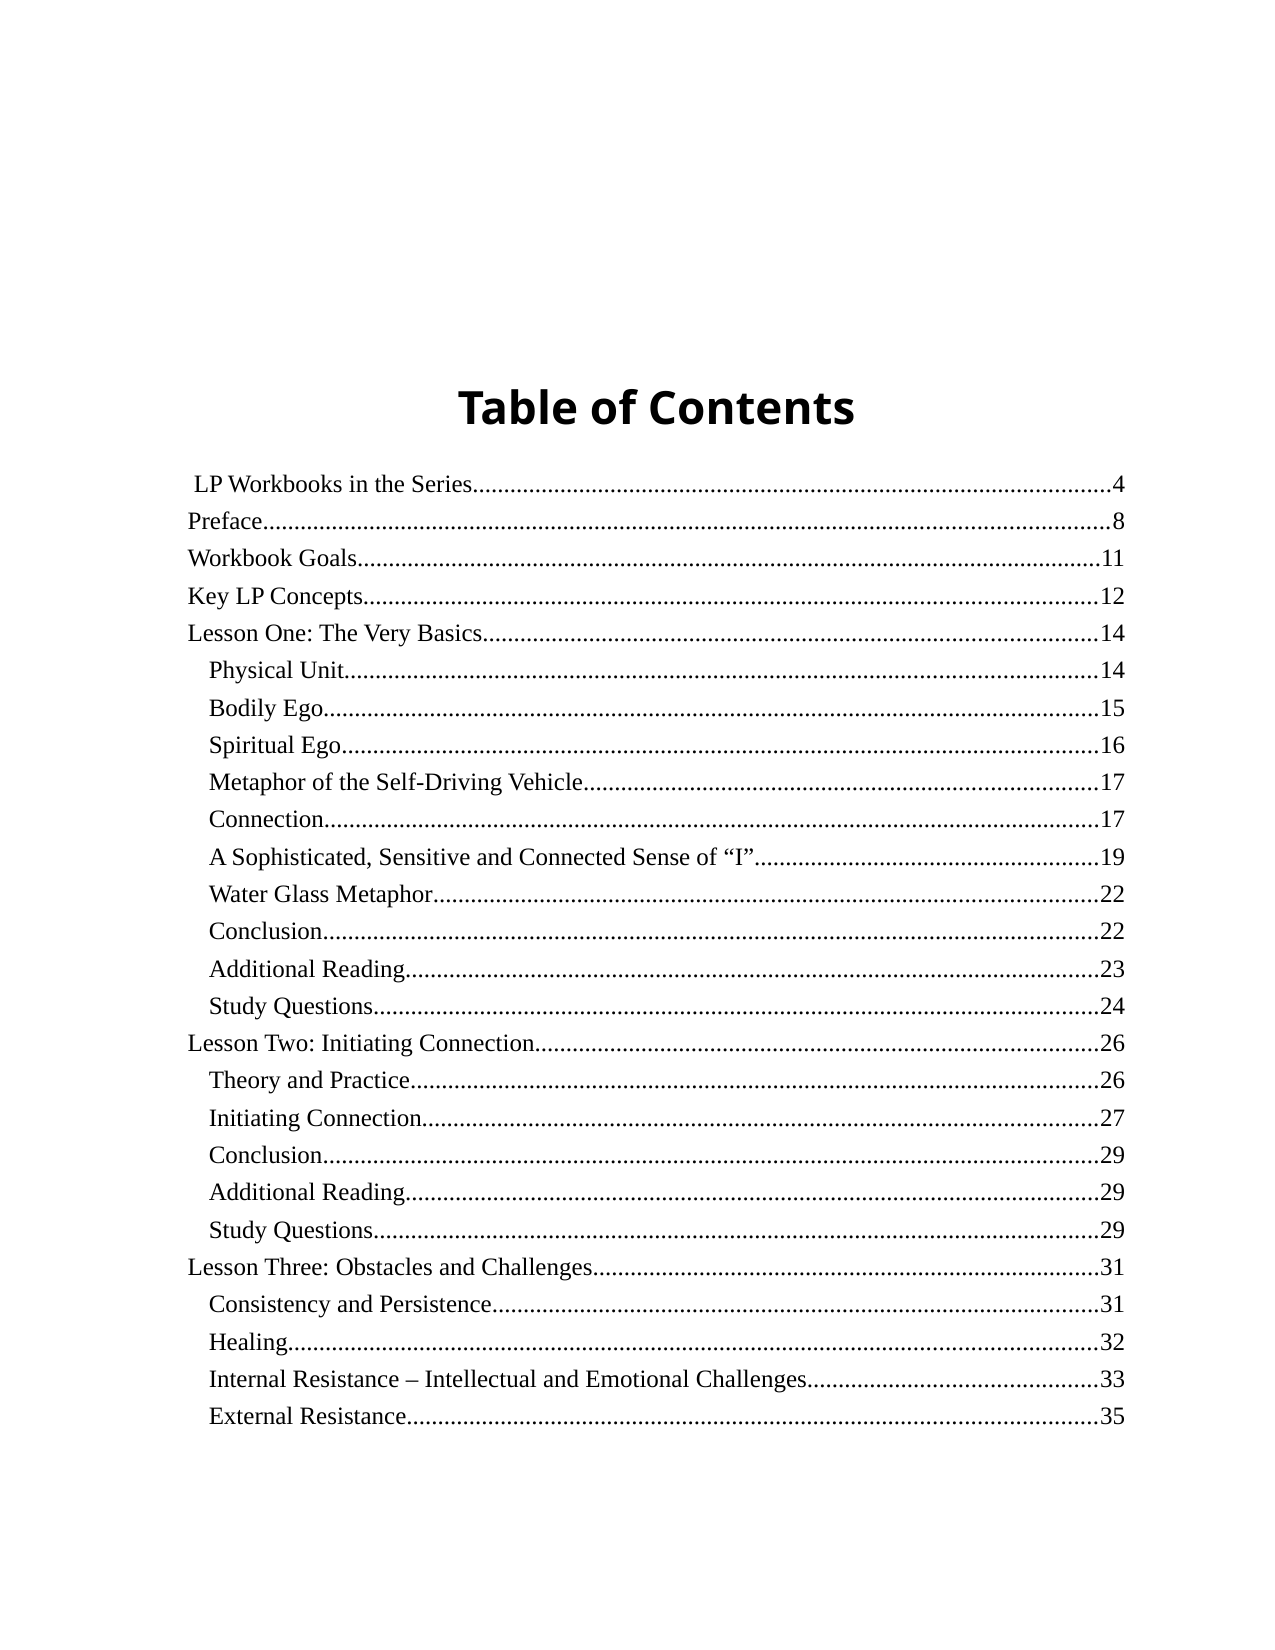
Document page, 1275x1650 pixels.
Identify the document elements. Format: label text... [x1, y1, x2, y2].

text Water Glass Metaphor 22 [208, 879, 1125, 908]
text Physical Unit 14 [208, 655, 1125, 684]
text External Resistance 35 [208, 1401, 1125, 1430]
text Consistency and Persistence 31 [208, 1289, 1125, 1318]
text Additional Reading 23 [208, 954, 1125, 982]
subtitle Table of Contents [187, 375, 1125, 438]
text Conclusion 29 [208, 1140, 1125, 1169]
text Workbook Goals 11 [187, 543, 1125, 572]
text LP Workbooks in the Series 4 [187, 469, 1125, 498]
text Lesson Two: Initiating Connection 26 [187, 1028, 1125, 1057]
text Initiating Connection 27 [208, 1103, 1125, 1132]
text Connection 17 [208, 804, 1125, 833]
text Lesson One: The Very Basics 14 [187, 618, 1125, 647]
text Preface 8 [187, 506, 1125, 535]
text Spiritual Ego 16 [208, 730, 1125, 759]
text A Sophisticated, Sensitive and Connected Sense of “I” 19 [208, 842, 1125, 871]
text Lesson Three: Obstacles and Challenges 31 [187, 1252, 1125, 1281]
text Study Questions 29 [208, 1215, 1125, 1243]
text Internal Resistance – Intellectual and Emotional Challenges 33 [208, 1364, 1125, 1393]
text Metaphor of the Self-Driving Vehicle 17 [208, 767, 1125, 796]
text Healing 32 [208, 1327, 1125, 1355]
text Conclusion 22 [208, 916, 1125, 945]
text Theory and Practice 26 [208, 1066, 1125, 1094]
text Additional Reading 29 [208, 1177, 1125, 1206]
text Key LP Concepts 12 [187, 581, 1125, 609]
text Bodily Ego 15 [208, 693, 1125, 721]
text Study Questions 24 [208, 991, 1125, 1020]
